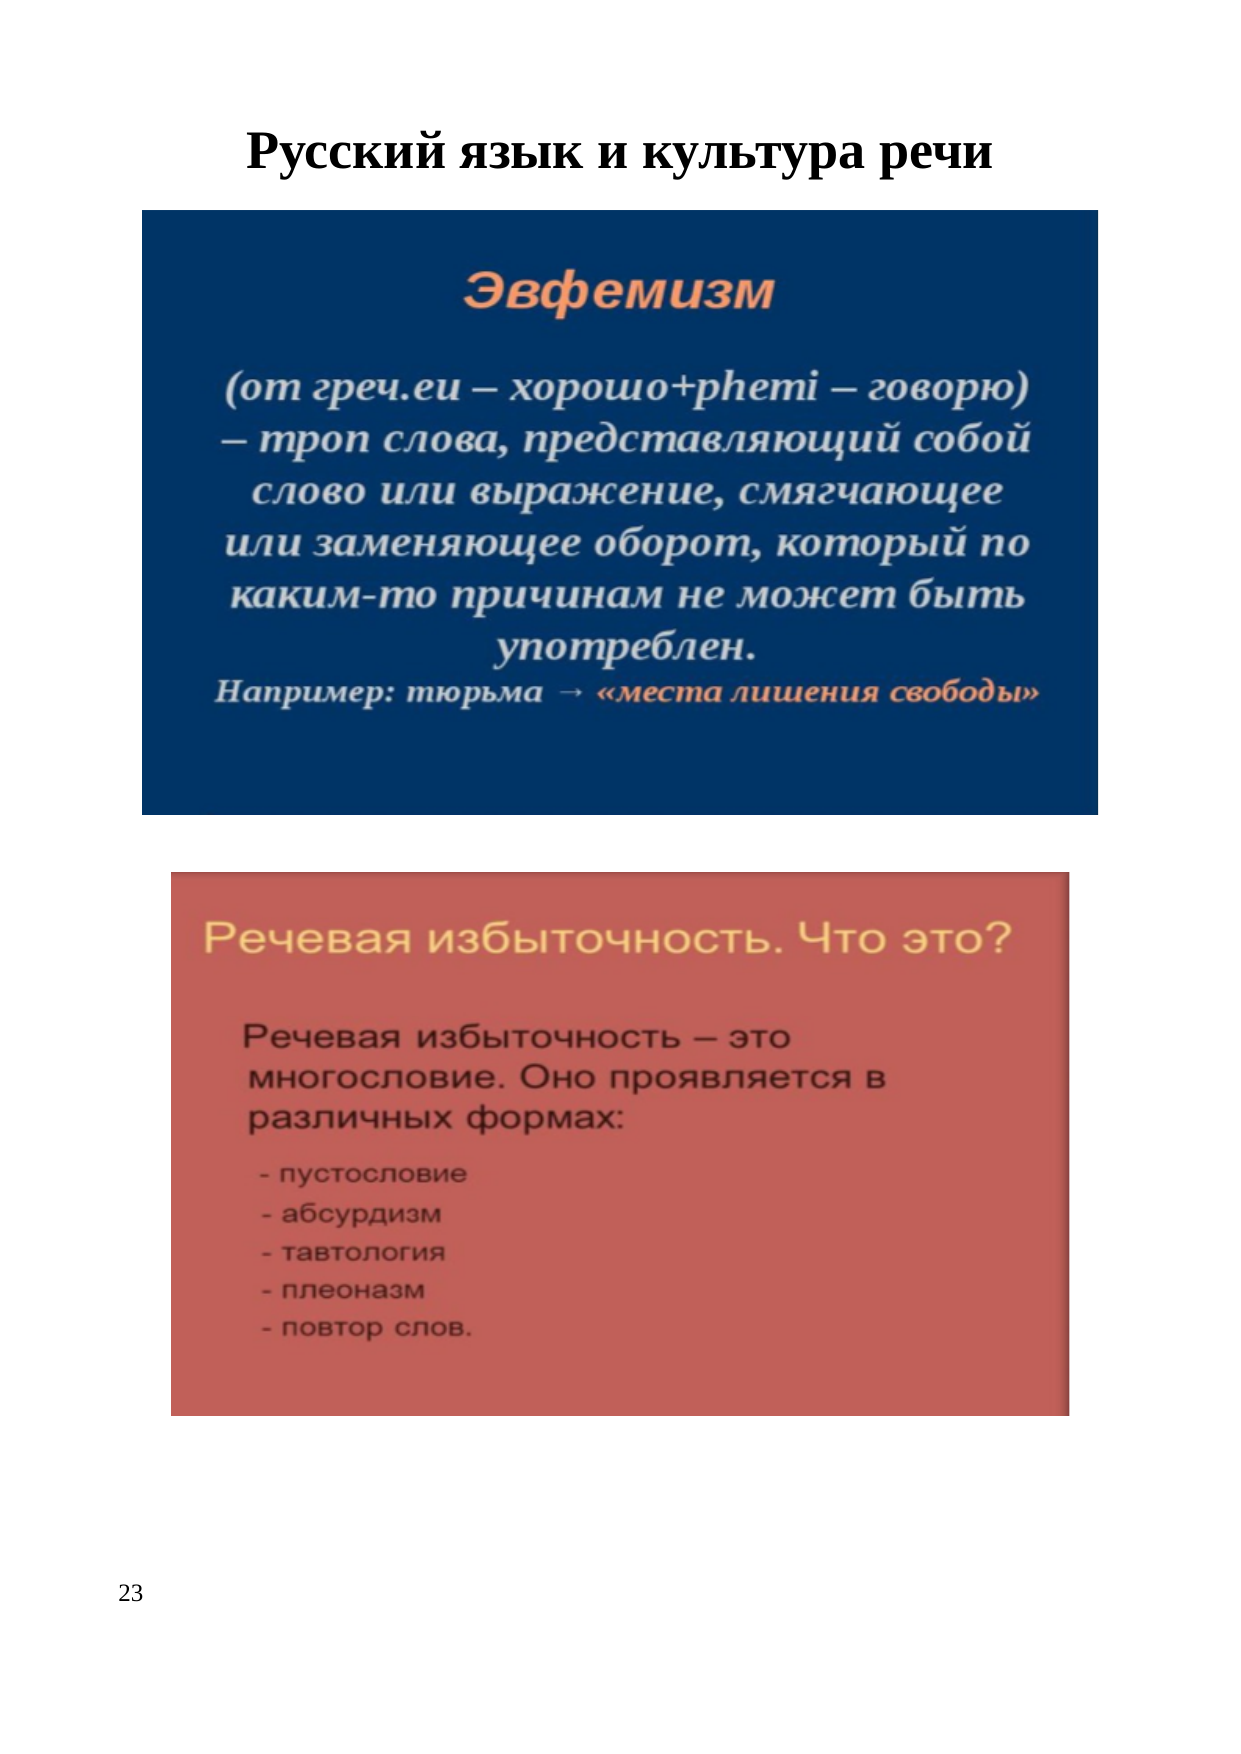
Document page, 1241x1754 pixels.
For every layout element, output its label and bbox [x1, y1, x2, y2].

picture [142, 210, 1099, 815]
picture [171, 872, 1070, 1416]
